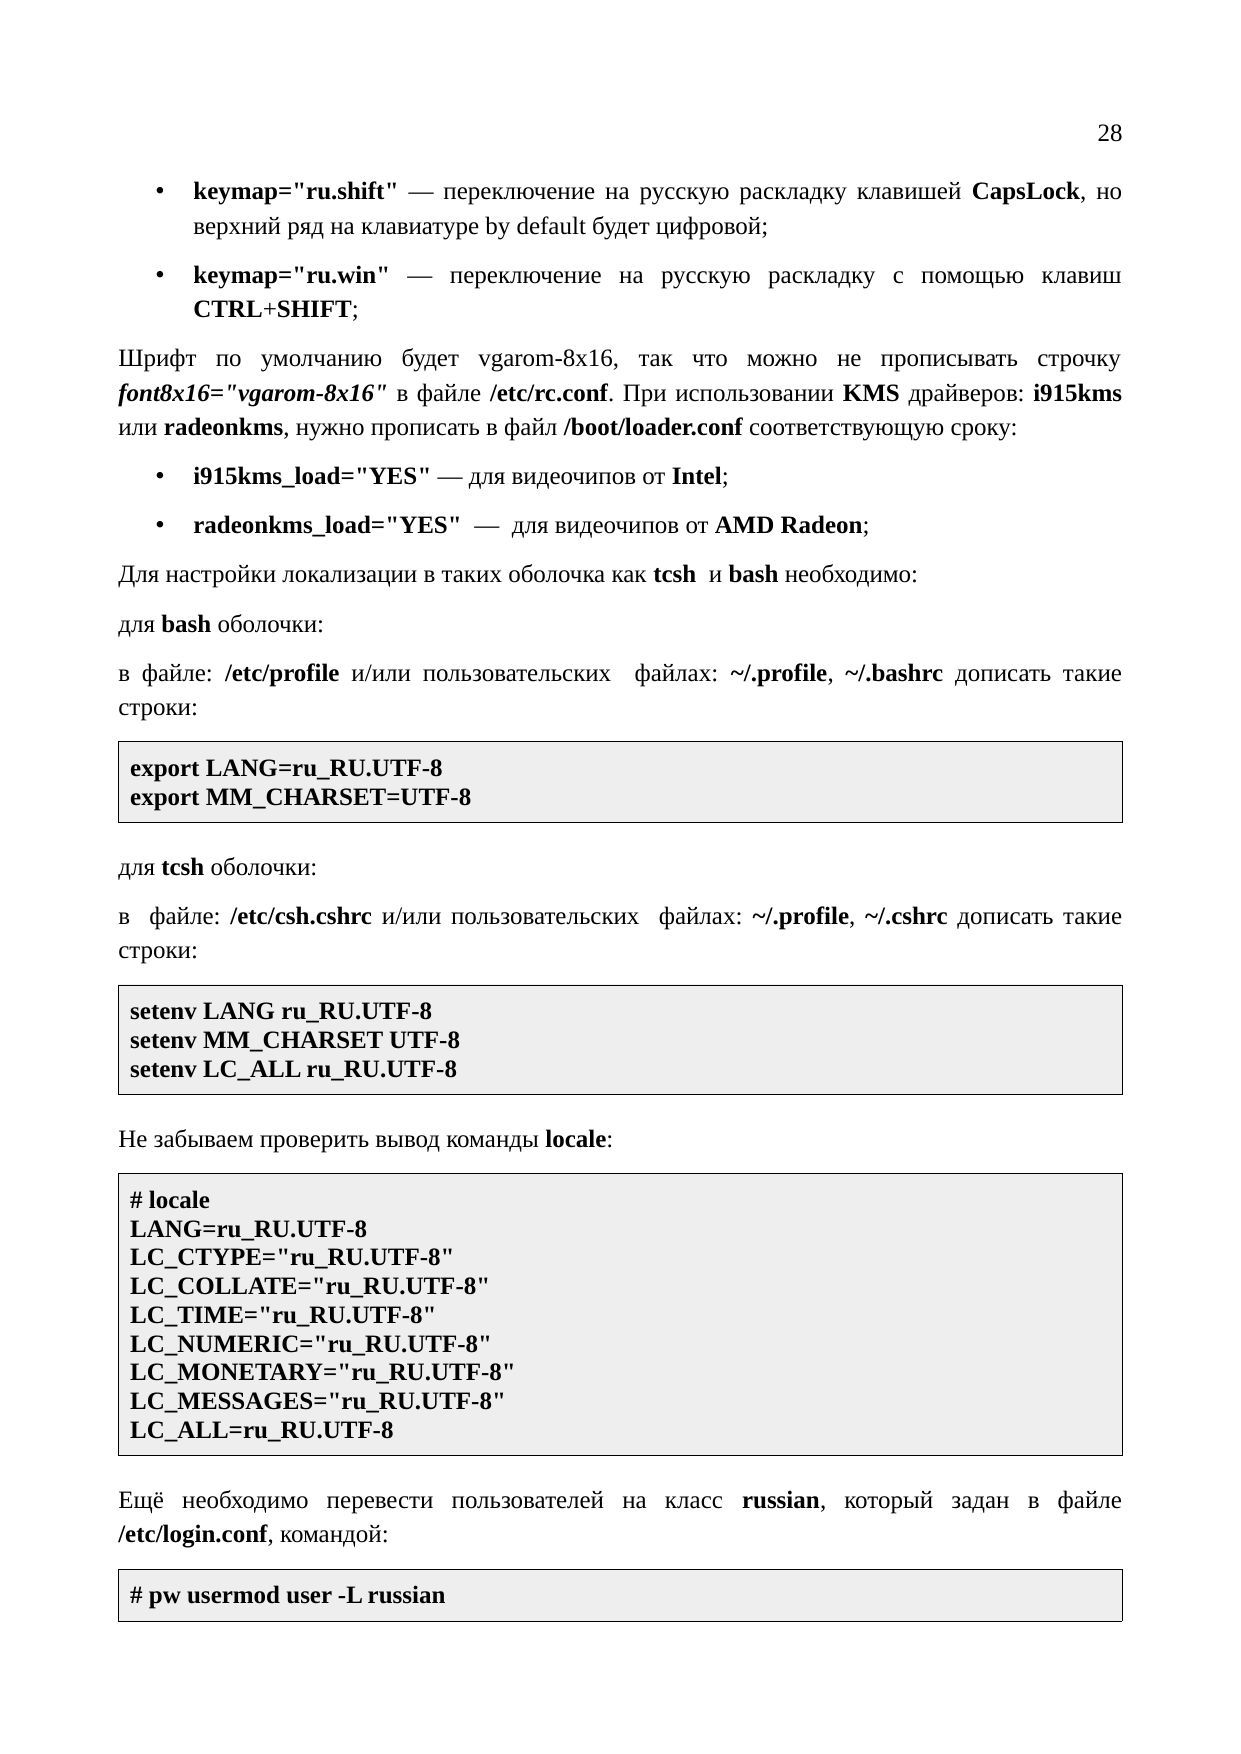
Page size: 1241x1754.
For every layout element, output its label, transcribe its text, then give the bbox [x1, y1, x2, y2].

text # pw usermod user -L russian [119, 1570, 1122, 1621]
text setenv LANG ru_RU.UTF-8 [119, 986, 1122, 1013]
text Не забываем проверить вывод команды locale: [118, 1124, 1122, 1153]
text setenv MM_CHARSET UTF-8 [119, 1013, 1122, 1042]
text LC_MONETARY="ru_RU.UTF-8" [119, 1346, 1122, 1374]
list keymap="ru.shift" — переключение на русскую раскладку клавишей CapsLock, но верхний ряд на клавиатуре by default будет цифровой; [156, 176, 1122, 239]
text LC_MESSAGES="ru_RU.UTF-8" [119, 1374, 1122, 1403]
text Шрифт по умолчанию будет vgarom-8x16, так что можно не прописывать строчку font8x16="vgarom-8x16" в файле /etc/rc.conf. При использовании KMS драйверов: i915kms или radeonkms, нужно прописать в файл /boot/loader.conf соответствующую сроку: [118, 343, 1122, 441]
text export MM_CHARSET=UTF-8 [119, 770, 1122, 822]
text в файле: /etc/csh.cshrc и/или пользовательских файлах: ~/.profile, ~/.cshrc дописать такие строки: [118, 901, 1122, 964]
text Ещё необходимо перевести пользователей на класс russian, который задан в файле /etc/login.conf, командой: [118, 1485, 1122, 1548]
text LC_CTYPE="ru_RU.UTF-8" [119, 1231, 1122, 1259]
text export LANG=ru_RU.UTF-8 [119, 742, 1122, 770]
text LC_NUMERIC="ru_RU.UTF-8" [119, 1317, 1122, 1346]
text LC_COLLATE="ru_RU.UTF-8" [119, 1259, 1122, 1288]
text LC_TIME="ru_RU.UTF-8" [119, 1288, 1122, 1317]
list keymap="ru.win" — переключение на русскую раскладку с помощью клавиш CTRL+SHIFT; [156, 260, 1122, 323]
text для tcsh оболочки: [118, 852, 1122, 881]
text setenv LC_ALL ru_RU.UTF-8 [119, 1042, 1122, 1094]
text для bash оболочки: [118, 609, 1122, 637]
text Для настройки локализации в таких оболочка как tcsh и bash необходимо: [118, 559, 1122, 588]
text в файле: /etc/profile и/или пользовательских файлах: ~/.profile, ~/.bashrc дописать такие строки: [118, 658, 1122, 721]
text # locale [119, 1174, 1122, 1202]
text LANG=ru_RU.UTF-8 [119, 1202, 1122, 1231]
list i915kms_load="YES" — для видеочипов от Intel; [156, 461, 1122, 490]
text LC_ALL=ru_RU.UTF-8 [119, 1403, 1122, 1455]
list radeonkms_load="YES" — для видеочипов от AMD Radeon; [156, 511, 1122, 539]
